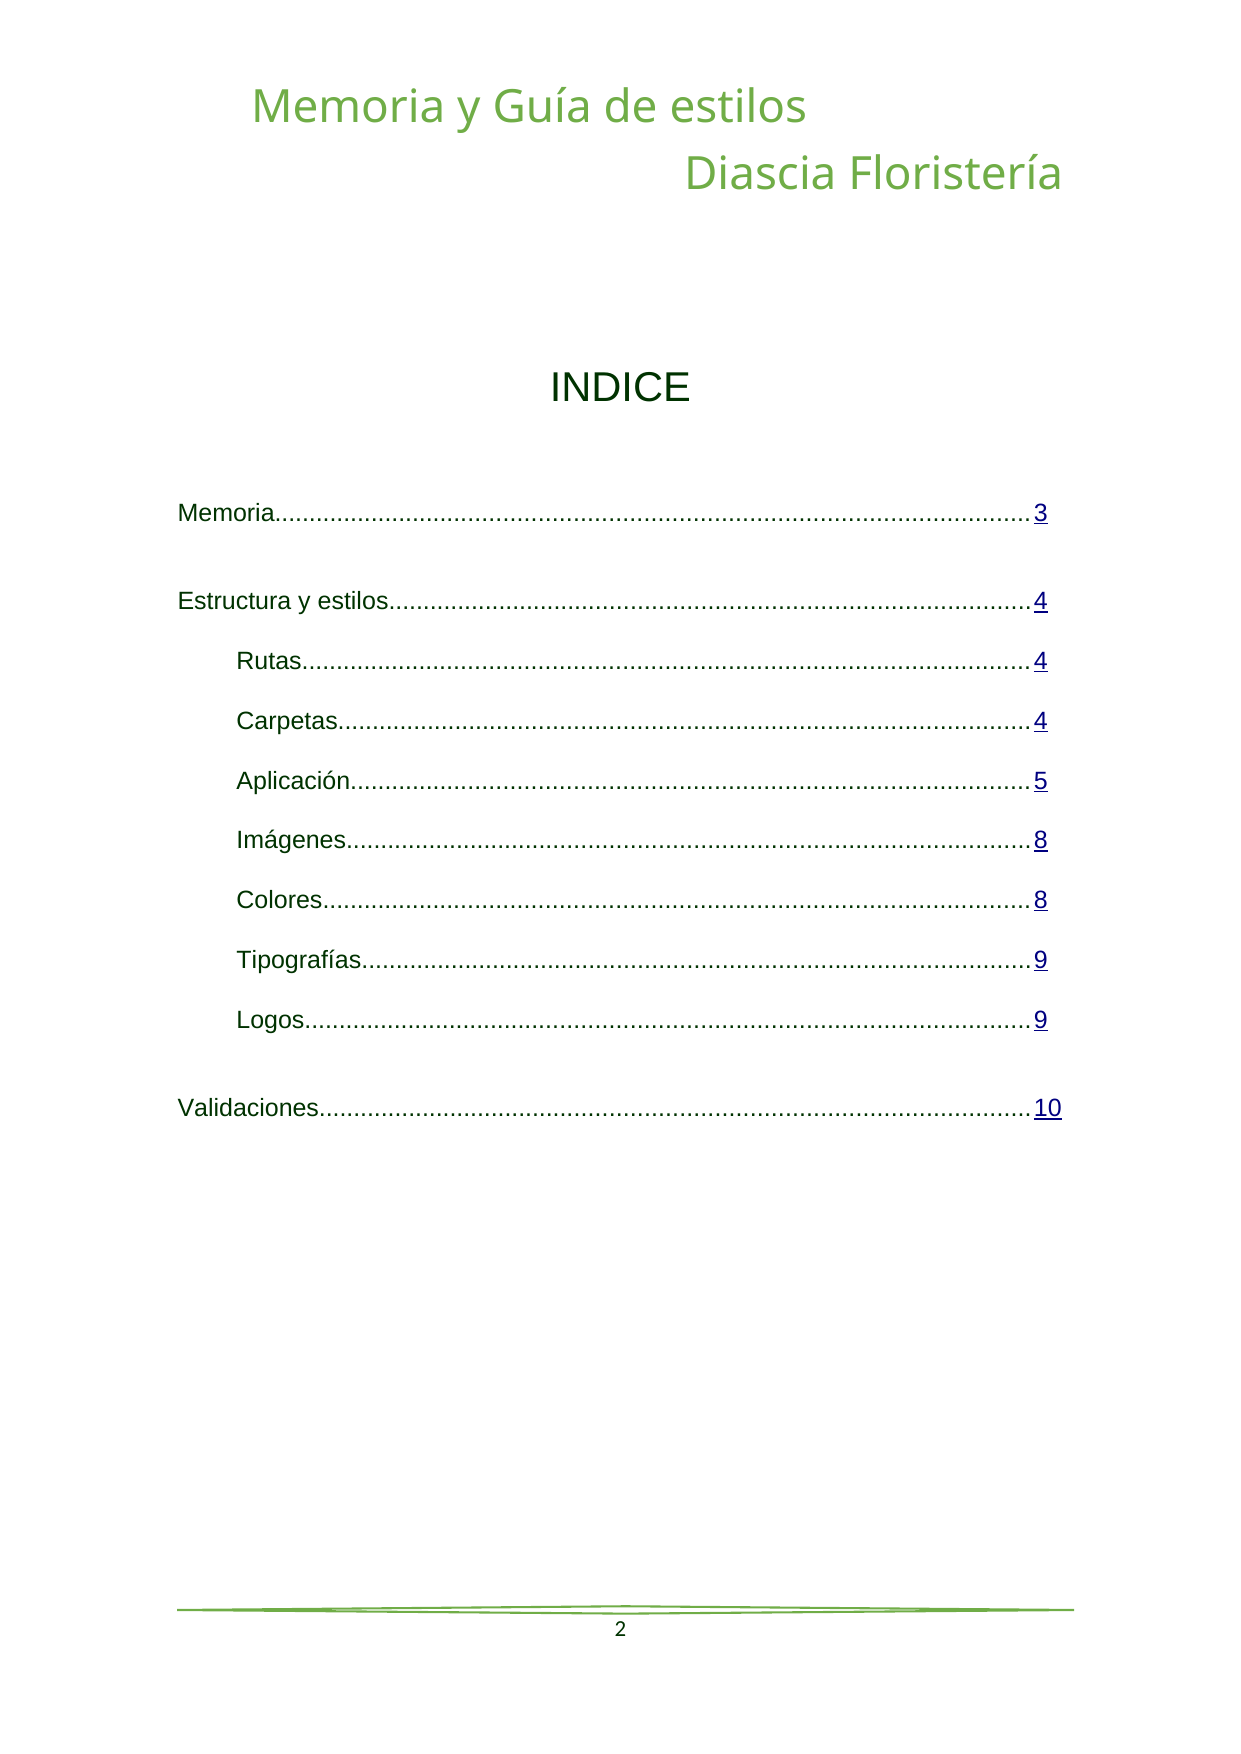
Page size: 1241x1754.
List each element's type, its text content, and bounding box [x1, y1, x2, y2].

text Estructura y estilos 4 [177, 586, 1063, 615]
text Rutas 4 [177, 646, 1063, 675]
text Aplicación 5 [177, 766, 1063, 794]
text Colores 8 [177, 885, 1063, 914]
text Memoria 3 [177, 498, 1063, 527]
text INDICE [177, 362, 1063, 410]
text Carpetas 4 [177, 706, 1063, 735]
text Imágenes 8 [177, 826, 1063, 854]
text Validaciones 10 [177, 1093, 1063, 1122]
text Logos 9 [177, 1005, 1063, 1034]
text Tipografías 9 [177, 945, 1063, 974]
